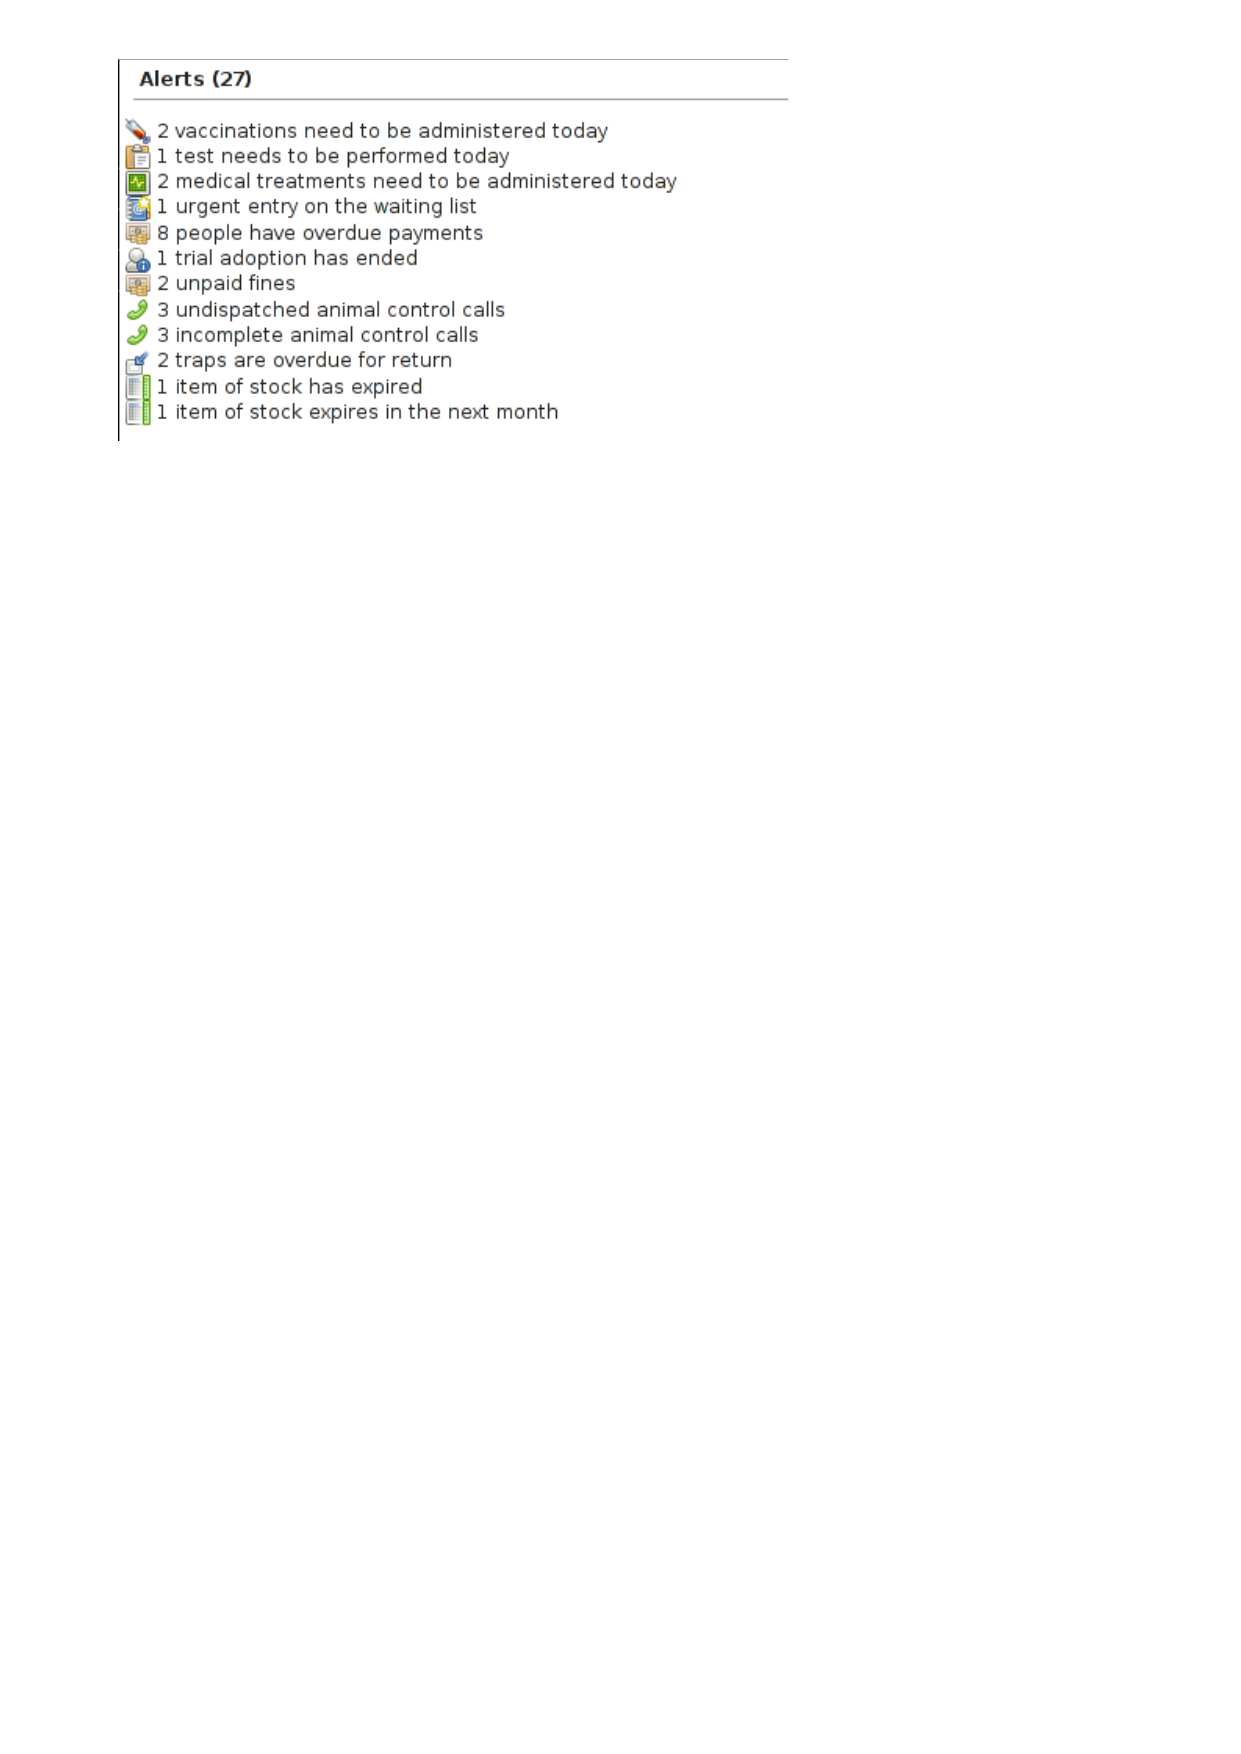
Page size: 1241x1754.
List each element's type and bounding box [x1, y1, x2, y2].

picture [118, 59, 789, 441]
